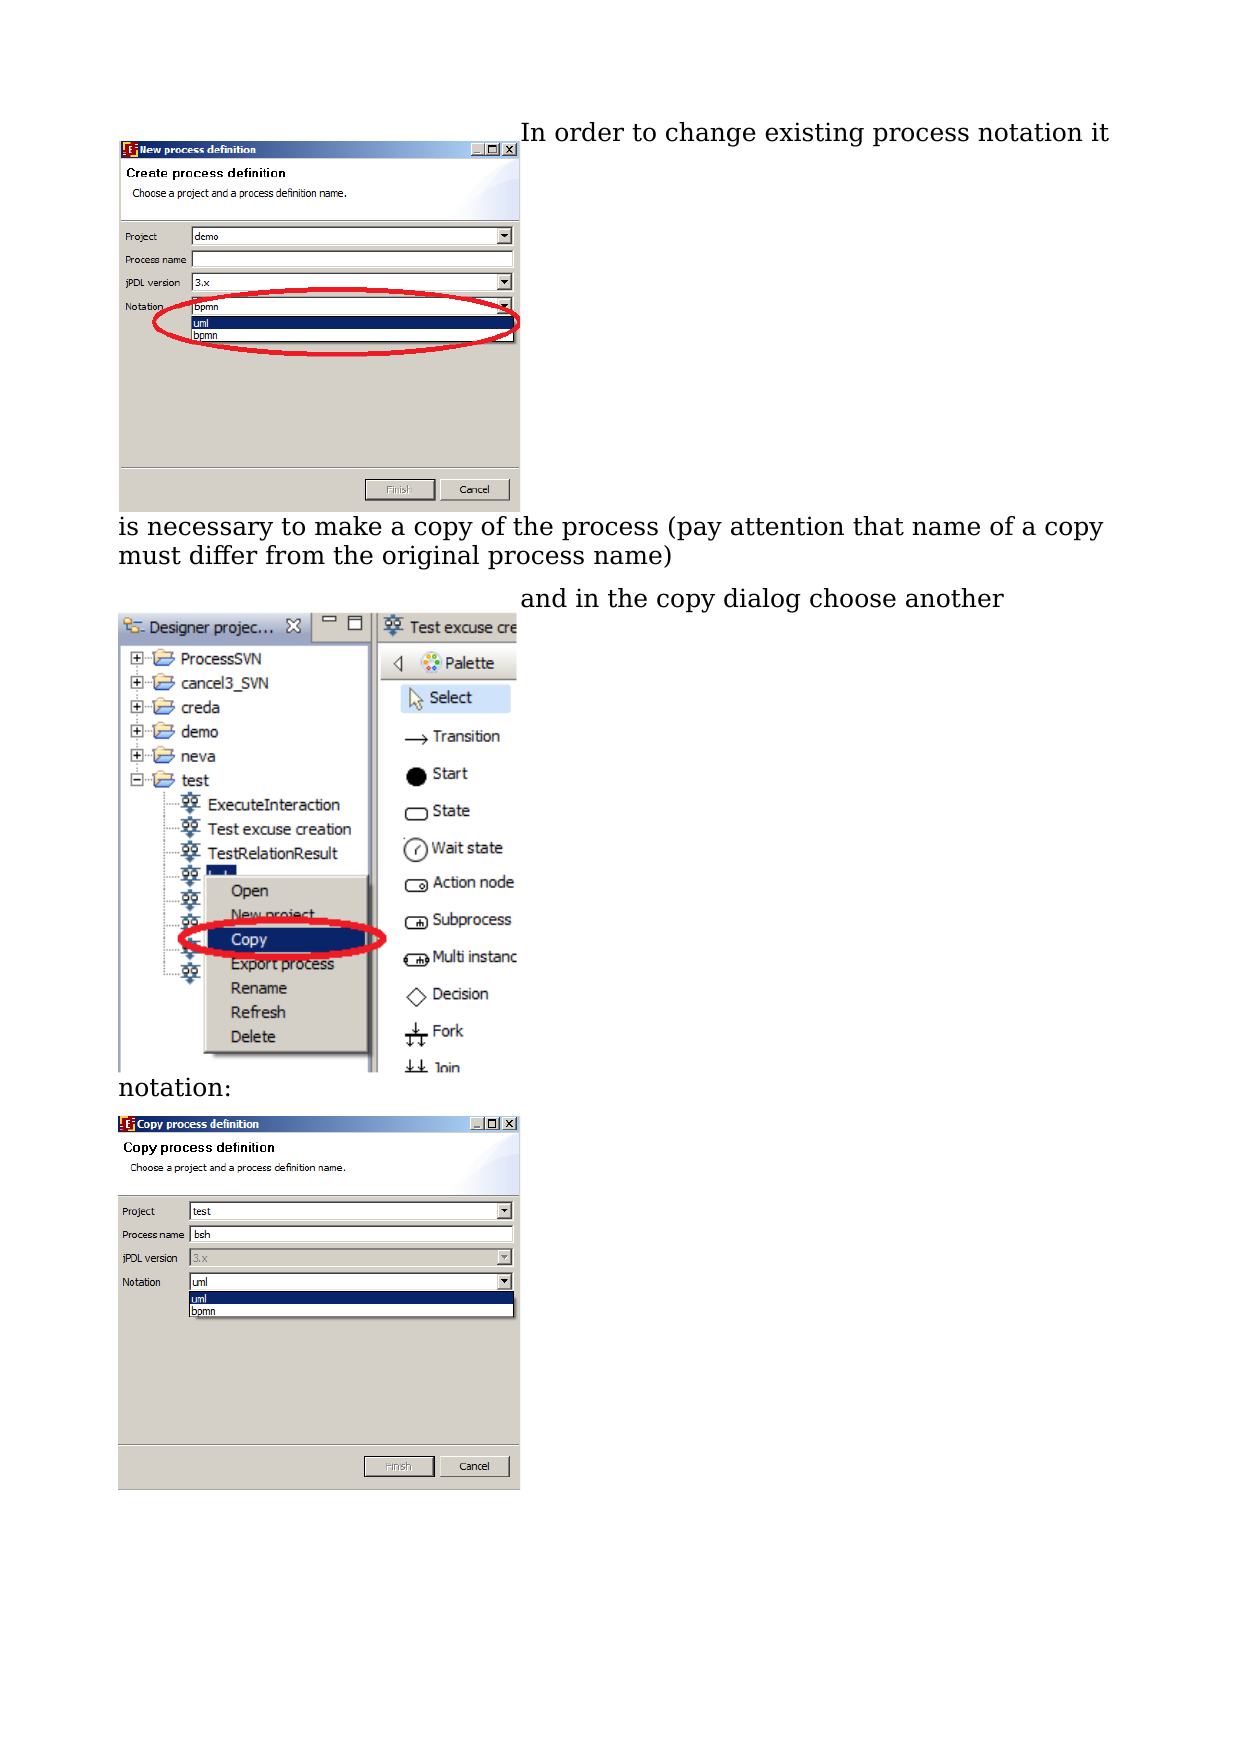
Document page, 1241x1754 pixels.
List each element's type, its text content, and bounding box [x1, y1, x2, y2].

picture [118, 1116, 521, 1490]
picture [118, 607, 521, 1074]
picture [118, 141, 521, 512]
text In order to change existing process notation it is necessary to make a copy of the process (pay attention that name of a copy must differ from the original process name) [118, 118, 1122, 570]
text and in the copy dialog choose another notation: [118, 584, 1122, 1103]
